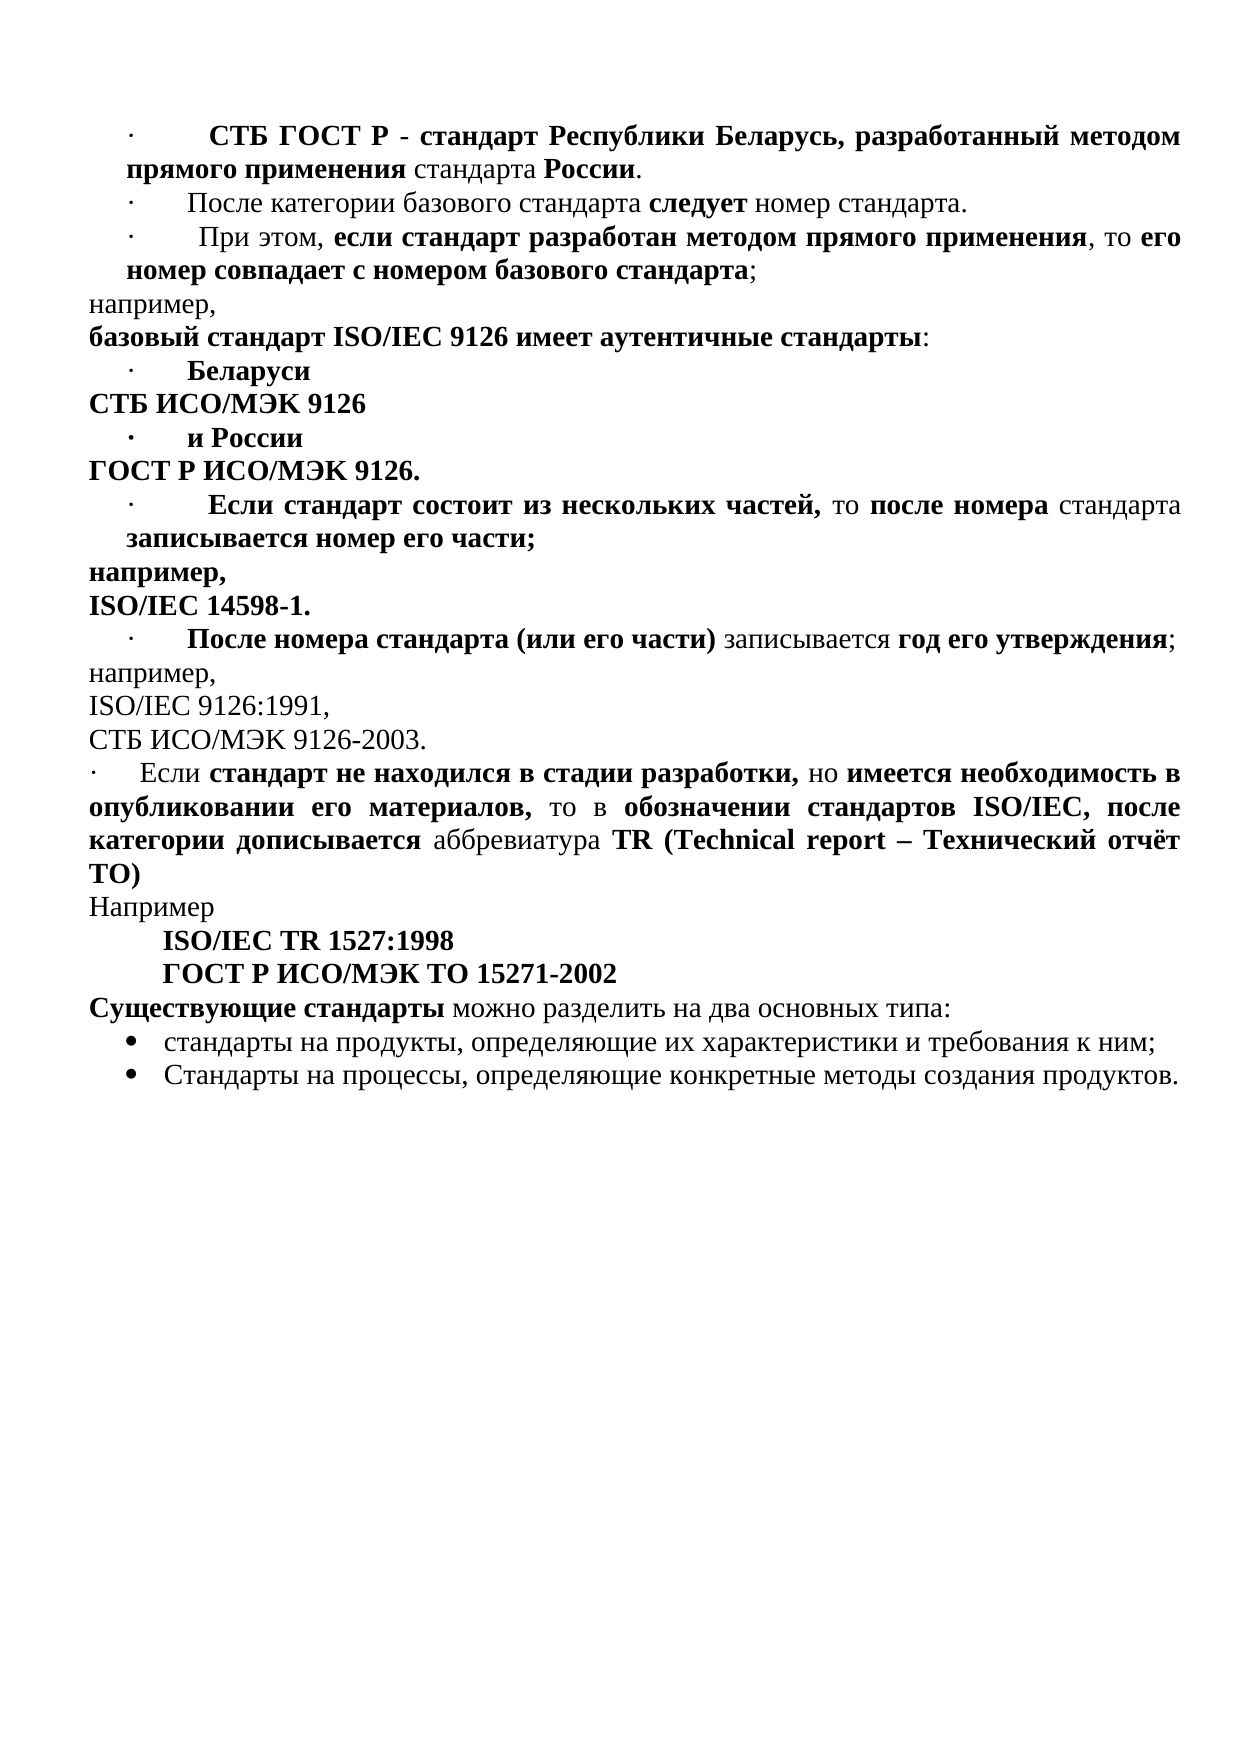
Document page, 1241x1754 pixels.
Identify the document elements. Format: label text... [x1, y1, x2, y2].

text базовый стандарт ISO/IEC 9126 имеет аутентичные стандарты: [89, 319, 1181, 353]
text ГОСТ Р ИСО/МЭК ТО 15271-2002 [89, 957, 1181, 990]
text ГOCT P ИCO/MЭK 9126. [89, 453, 1181, 487]
text · Если стандарт состоит из нескольких частей, то после номера стандарта записывается номер его части; [126, 487, 1181, 554]
text например, [89, 286, 1181, 319]
text · После категории базового стандарта следует номер стандарта. [126, 185, 1181, 219]
list стандарты на продукты, определяющие их характеристики и требования к ним; [126, 1024, 1181, 1057]
text Например [89, 889, 1181, 923]
text Существующие стандарты можно разделить на два основных типа: [89, 990, 1181, 1024]
text · Если стандарт не находился в стадии разработки, но имеется необходимость в опубликовании его материалов, то в обозначении стандартов ISO/IEC, после категории дописывается аббревиатура TR (Technical report – Технический отчёт ТО) [89, 755, 1181, 889]
list Стандарты на процессы, определяющие конкретные методы создания продуктов. [126, 1057, 1181, 1091]
text ISO/IEC 9126:1991, [89, 688, 1181, 722]
text · После номера стандарта (или его части) записывается год его утверждения; [126, 621, 1181, 655]
text · При этом, если стандарт разработан методом прямого применения, то его номер совпадает с номером базового стандарта; [126, 219, 1181, 286]
text например, [89, 655, 1181, 688]
text · СТБ ГОСТ Р - стандарт Республики Беларусь, разработанный методом прямого применения стандарта России. [126, 118, 1181, 185]
text ISO/IEC 14598-1. [89, 588, 1181, 621]
text · Беларуси [126, 353, 1181, 386]
text CTБ ИCO/MЭK 9126 [89, 386, 1181, 420]
text например, [89, 554, 1181, 588]
text · и России [126, 420, 1181, 453]
text CTБ ИCO/MЭK 9126-2003. [89, 722, 1181, 755]
text ISO/IEC TR 1527:1998 [89, 923, 1181, 957]
